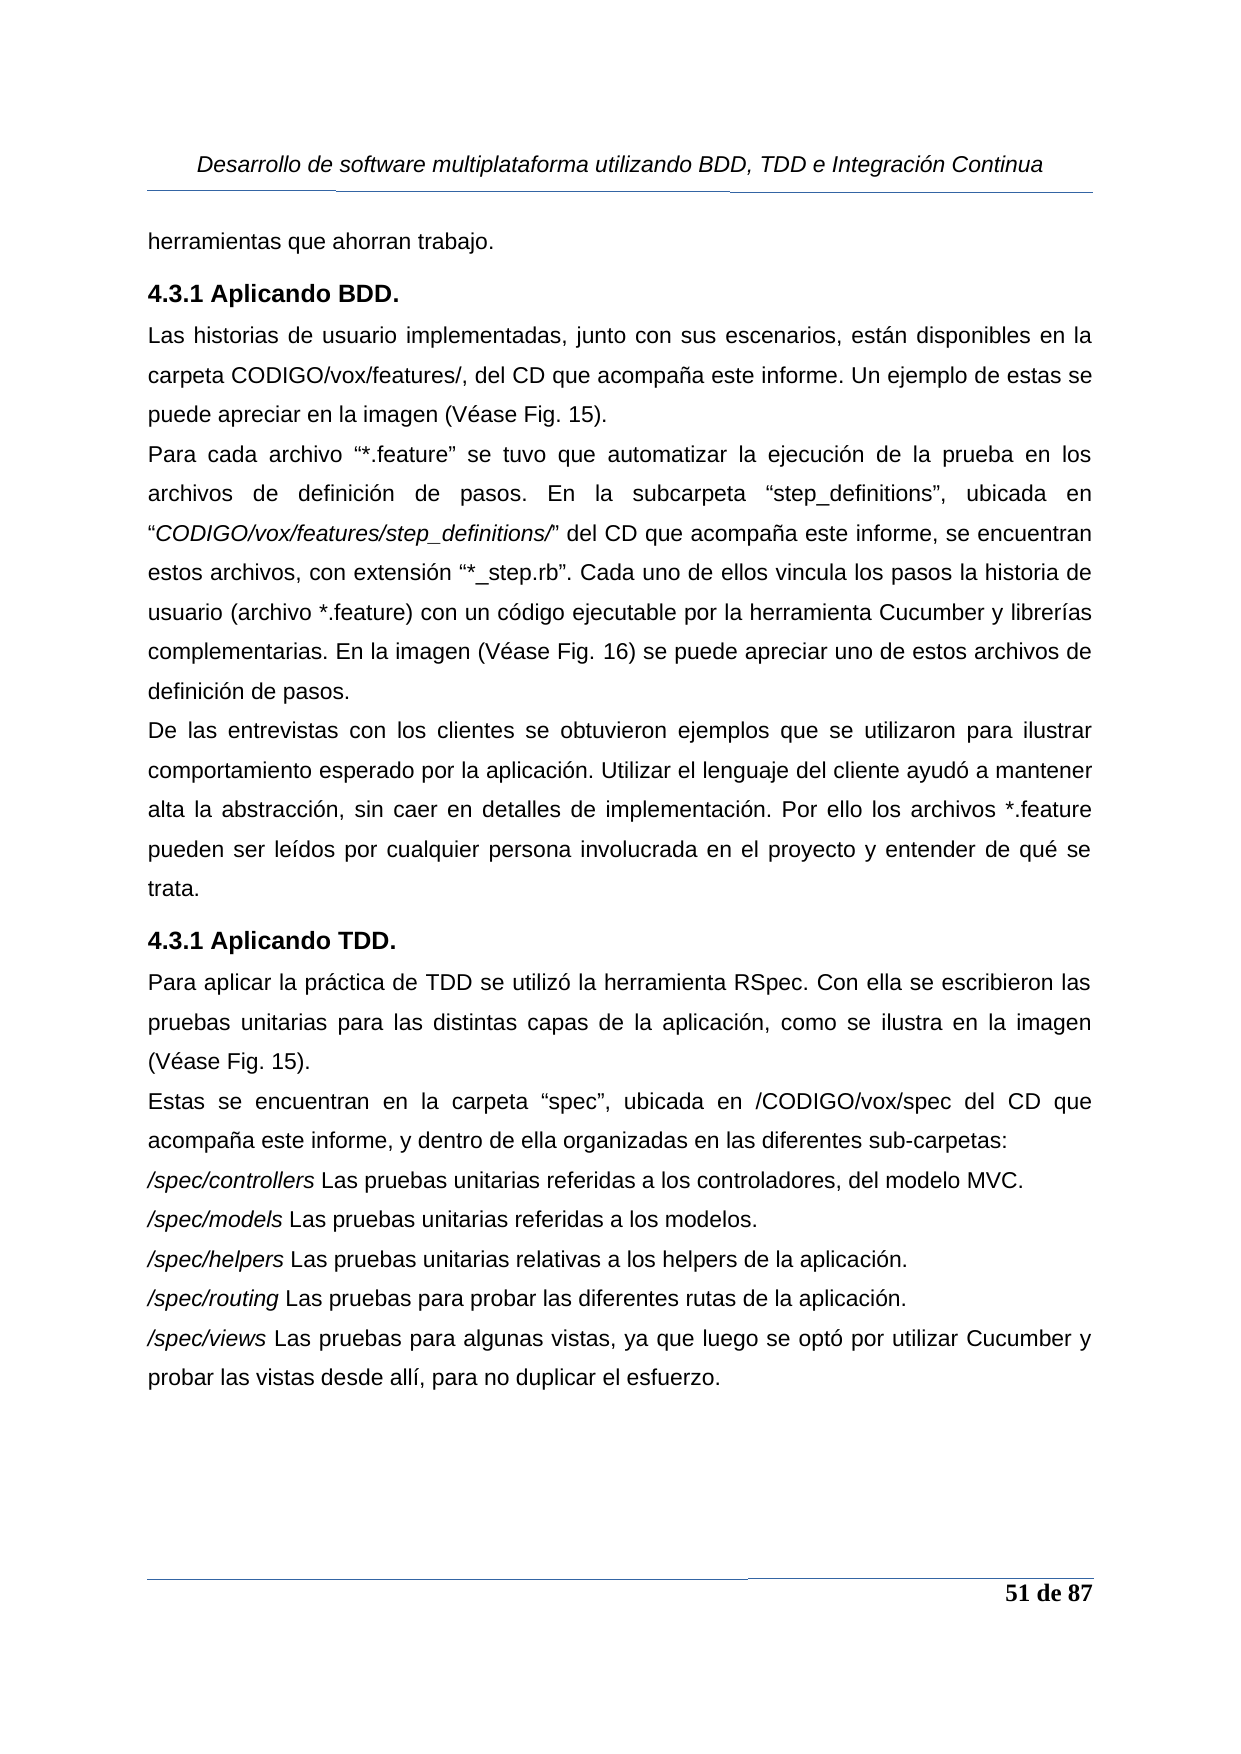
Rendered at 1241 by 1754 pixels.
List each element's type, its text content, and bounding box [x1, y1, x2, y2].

text /spec/models Las pruebas unitarias referidas a los modelos. [148, 1206, 1093, 1233]
text De las entrevistas con los clientes se obtuvieron ejemplos que se utilizaron para ilustrar comportamiento esperado por la aplicación. Utilizar el lenguaje del cliente ayudó a mantener alta la abstracción, sin caer en detalles de implementación. Por ello los archivos *.feature pueden ser leídos por cualquier persona involucrada en el proyecto y entender de qué se trata. [148, 717, 1093, 901]
text Para aplicar la práctica de TDD se utilizó la herramienta RSpec. Con ella se escribieron las pruebas unitarias para las distintas capas de la aplicación, como se ilustra en la imagen (Véase Fig. 15). [148, 969, 1093, 1075]
text Estas se encuentran en la carpeta “spec”, ubicada en /CODIGO/vox/spec del CD que acompaña este informe, y dentro de ella organizadas en las diferentes sub-carpetas: [148, 1088, 1093, 1154]
text /spec/helpers Las pruebas unitarias relativas a los helpers de la aplicación. [148, 1246, 1093, 1272]
text /spec/controllers Las pruebas unitarias referidas a los controladores, del modelo MVC. [148, 1167, 1093, 1193]
text /spec/views Las pruebas para algunas vistas, ya que luego se optó por utilizar Cucumber y probar las vistas desde allí, para no duplicar el esfuerzo. [148, 1325, 1093, 1391]
text Para cada archivo “*.feature” se tuvo que automatizar la ejecución de la prueba en los archivos de definición de pasos. En la subcarpeta “step_definitions”, ubicada en “CODIGO/vox/features/step_definitions/” del CD que acompaña este informe, se encuentran estos archivos, con extensión “*_step.rb”. Cada uno de ellos vincula los pasos la historia de usuario (archivo *.feature) con un código ejecutable por la herramienta Cucumber y librerías complementarias. En la imagen (Véase Fig. 16) se puede apreciar uno de estos archivos de definición de pasos. [148, 441, 1093, 704]
text /spec/routing Las pruebas para probar las diferentes rutas de la aplicación. [148, 1285, 1093, 1312]
text 4.3.1 Aplicando TDD. [148, 926, 1093, 955]
text 4.3.1 Aplicando BDD. [148, 279, 1093, 308]
text herramientas que ahorran trabajo. [148, 228, 1093, 254]
text Las historias de usuario implementadas, junto con sus escenarios, están disponibles en la carpeta CODIGO/vox/features/, del CD que acompaña este informe. Un ejemplo de estas se puede apreciar en la imagen (Véase Fig. 15). [148, 322, 1093, 428]
